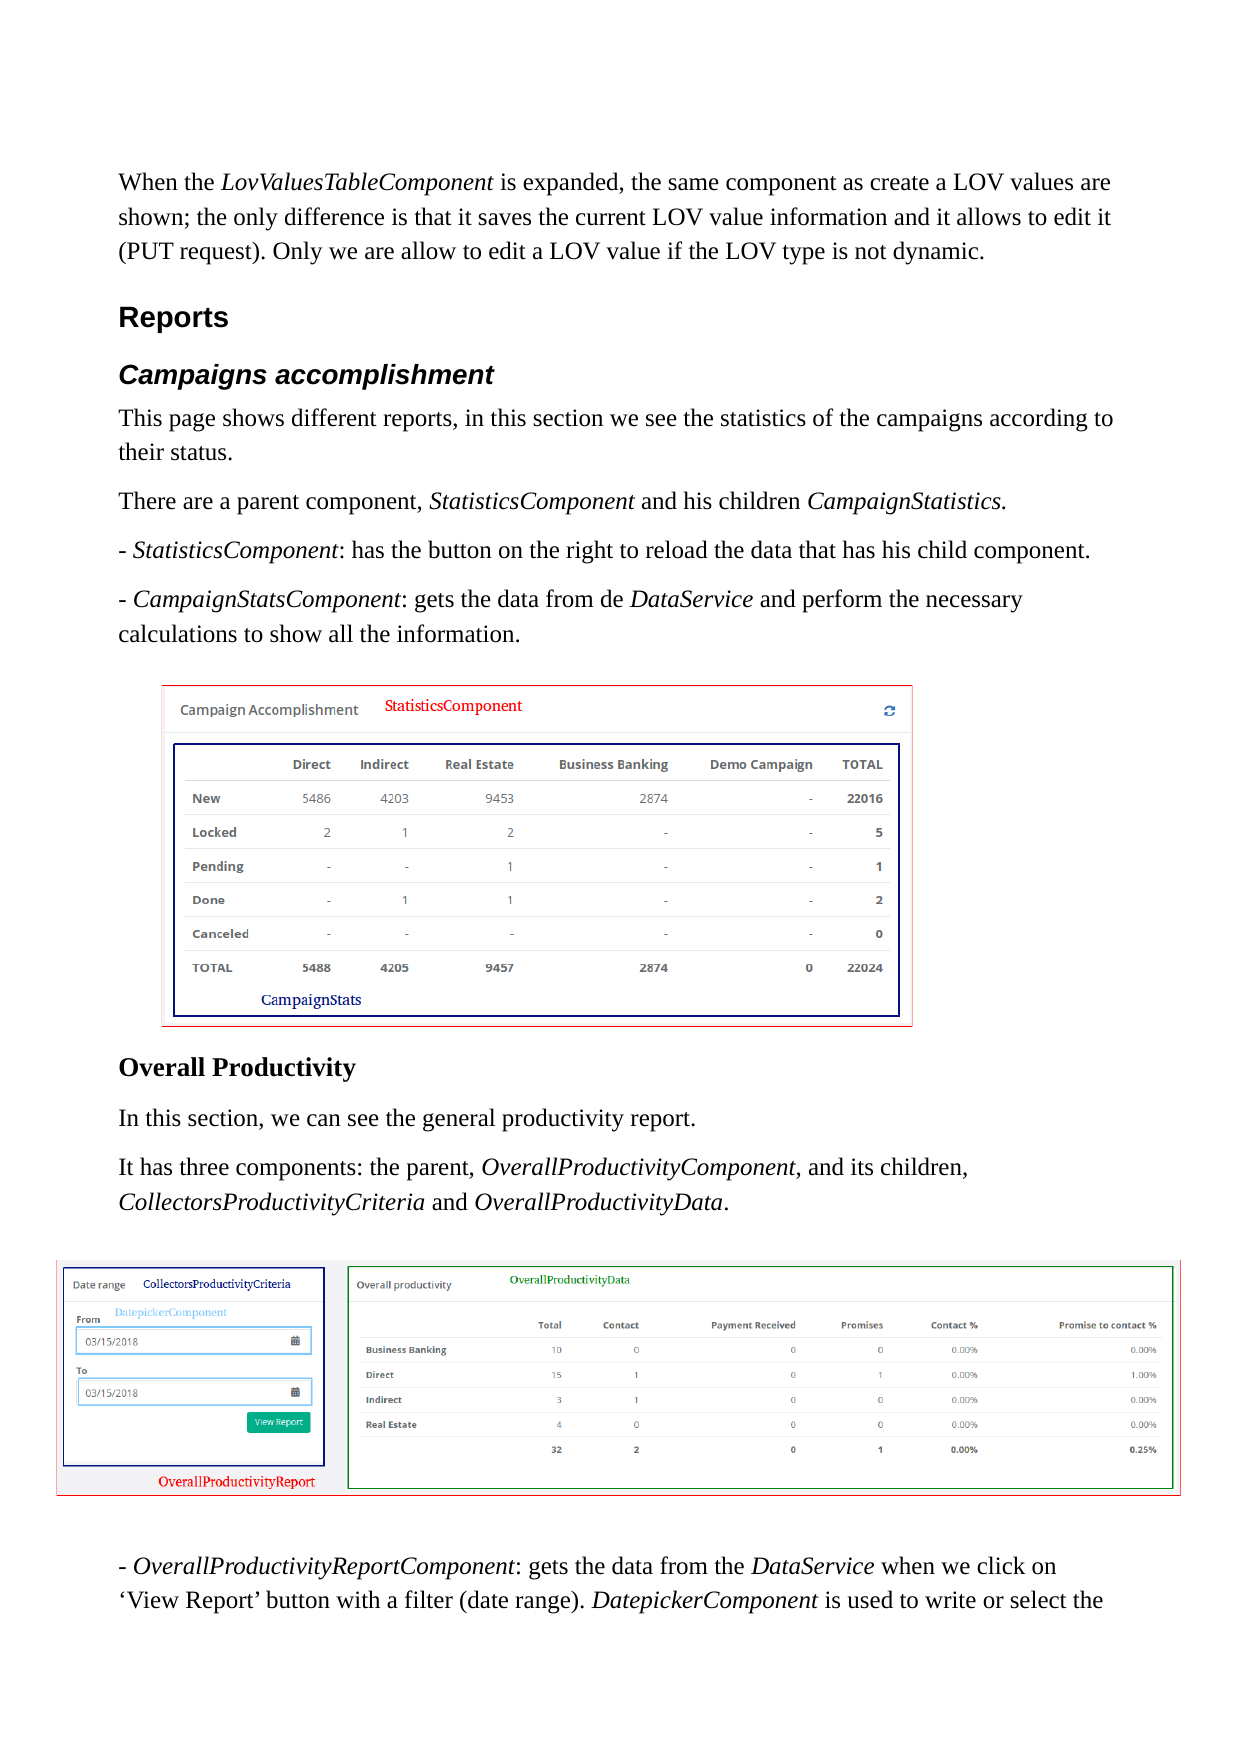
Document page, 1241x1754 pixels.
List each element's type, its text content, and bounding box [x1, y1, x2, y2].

text - StatisticsComponent: has the button on the right to reload the data that has his child component. [118, 536, 1122, 564]
text - OverallProductivityReportComponent: gets the data from the DataService when we click on ‘View Report’ button with a filter (date range). DatepickerComponent is used to write or select the [118, 1551, 1122, 1614]
picture [56, 1260, 1181, 1496]
text There are a parent component, StatisticsComponent and his children CampaignStatistics. [118, 486, 1122, 515]
subtitle Reports [118, 300, 1122, 333]
text Overall Productivity [118, 1051, 1122, 1082]
picture [161, 685, 913, 1027]
text It has three components: the parent, OverallProductivityComponent, and its children, CollectorsProductivityCriteria and OverallProductivityData. [118, 1152, 1122, 1216]
text - CampaignStatsComponent: gets the data from de DataService and perform the necessary calculations to show all the information. [118, 584, 1122, 648]
text This page shows different reports, in this section we see the statistics of the campaigns according to their status. [118, 403, 1122, 466]
text When the LovValuesTableComponent is expanded, the same component as create a LOV values are shown; the only difference is that it saves the current LOV value information and it allows to edit it (PUT request). Only we are allow to edit a LOV value if the LOV type is not dynamic. [118, 167, 1122, 265]
text In this section, we can see the general productivity report. [118, 1103, 1122, 1132]
subtitle Campaigns accomplishment [118, 358, 1122, 390]
